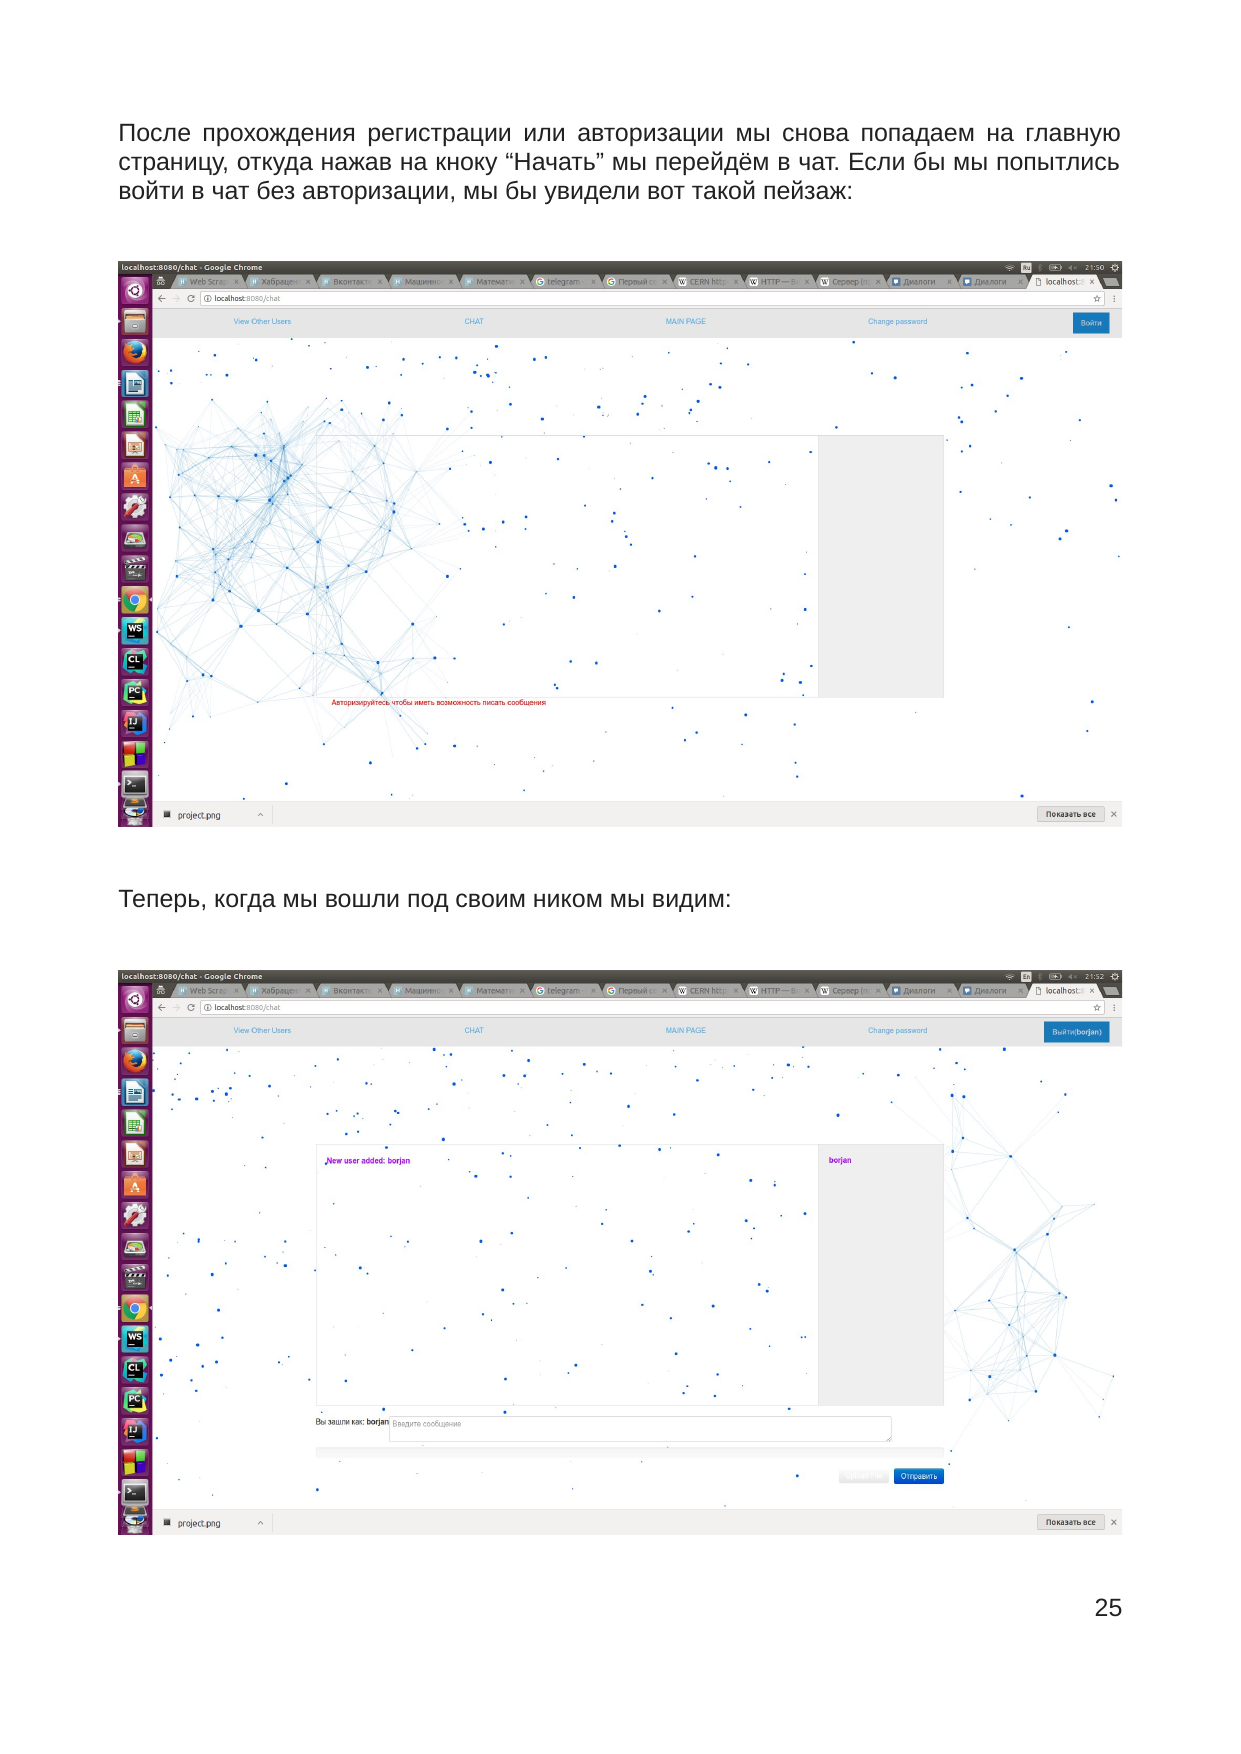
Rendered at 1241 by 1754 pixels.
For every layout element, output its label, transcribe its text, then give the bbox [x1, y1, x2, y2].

picture [118, 261, 1123, 827]
picture [118, 970, 1123, 1535]
text 25 [118, 1592, 1122, 1621]
text Теперь, когда мы вошли под своим ником мы видим: [118, 884, 1122, 913]
text После прохождения регистрации или авторизации мы снова попадаем на главную страницу, откуда нажав на кноку “Начать” мы перейдём в чат. Если бы мы попытлись войти в чат без авторизации, мы бы увидели вот такой пейзаж: [118, 118, 1122, 204]
